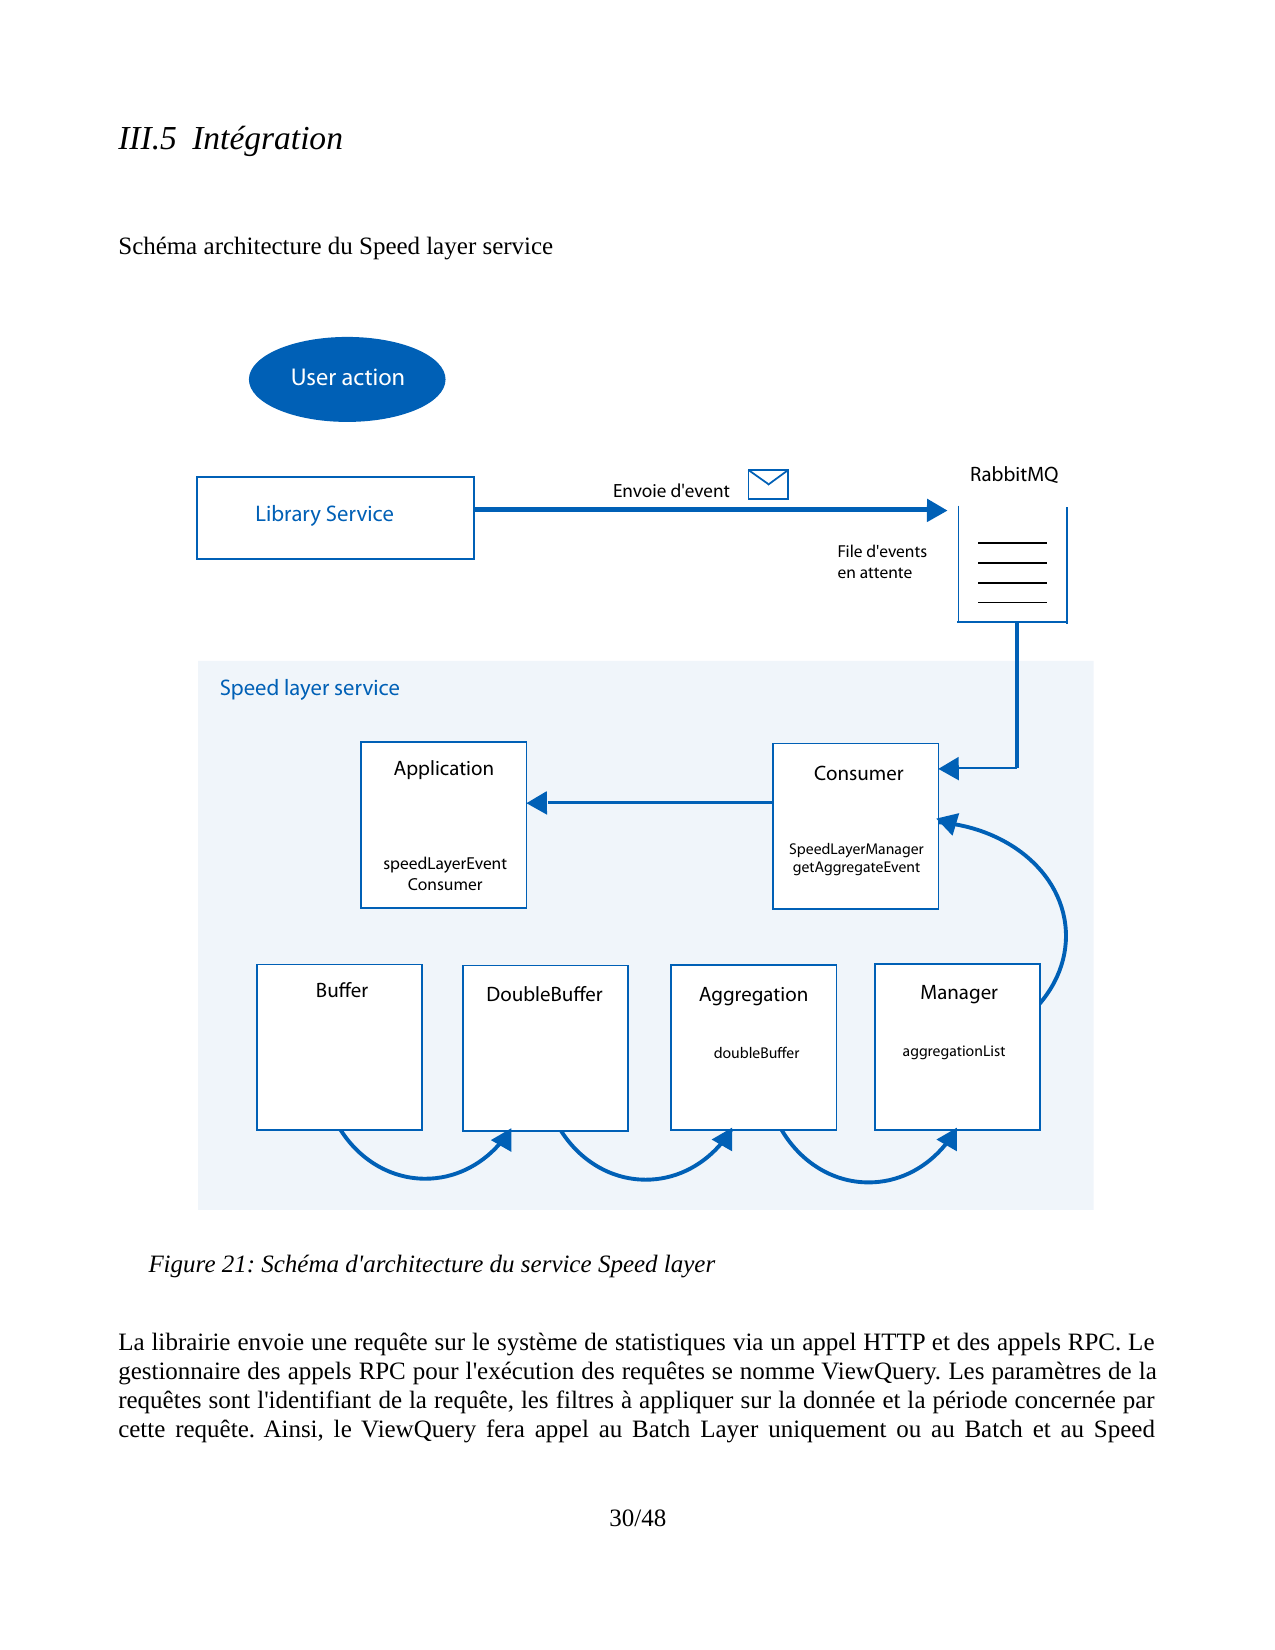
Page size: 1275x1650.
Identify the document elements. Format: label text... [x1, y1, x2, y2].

text Schéma architecture du Speed layer service [118, 231, 1157, 260]
text [148, 286, 1157, 298]
text La librairie envoie une requête sur le système de statistiques via un appel HTTP et des appels RPC. Le gestionnaire des appels RPC pour l'exécution des requêtes se nomme ViewQuery. Les paramètres de la requêtes sont l'identifiant de la requête, les filtres à appliquer sur la donnée et la période concernée par cette requête. Ainsi, le ViewQuery fera appel au Batch Layer uniquement ou au Batch et au Speed [118, 1327, 1157, 1442]
subtitle Intégration [118, 118, 1157, 157]
text Figure 21: Schéma d'architecture du service Speed layer [148, 1244, 1157, 1278]
